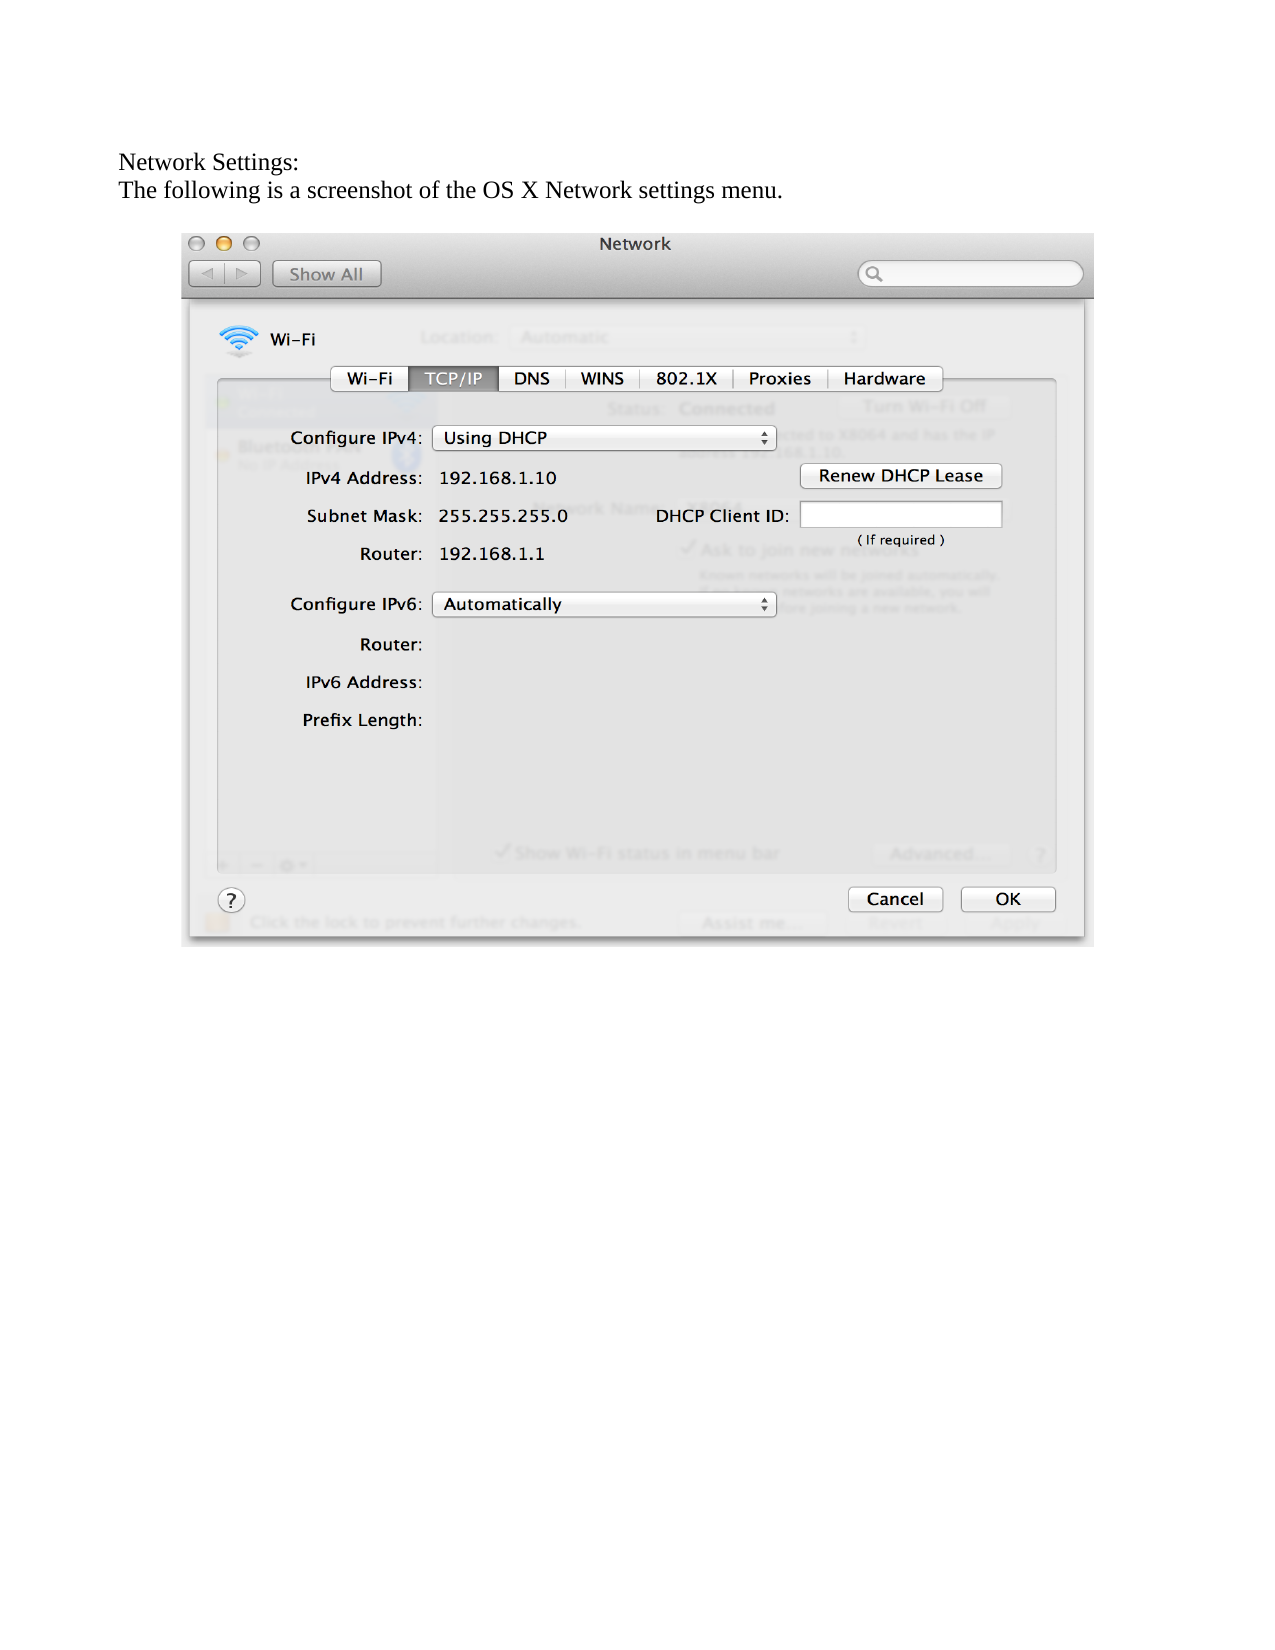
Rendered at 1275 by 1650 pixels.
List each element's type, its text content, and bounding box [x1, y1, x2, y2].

text Network Settings: [118, 147, 1157, 176]
text The following is a screenshot of the OS X Network settings menu. [118, 176, 1157, 204]
picture [181, 233, 1094, 947]
